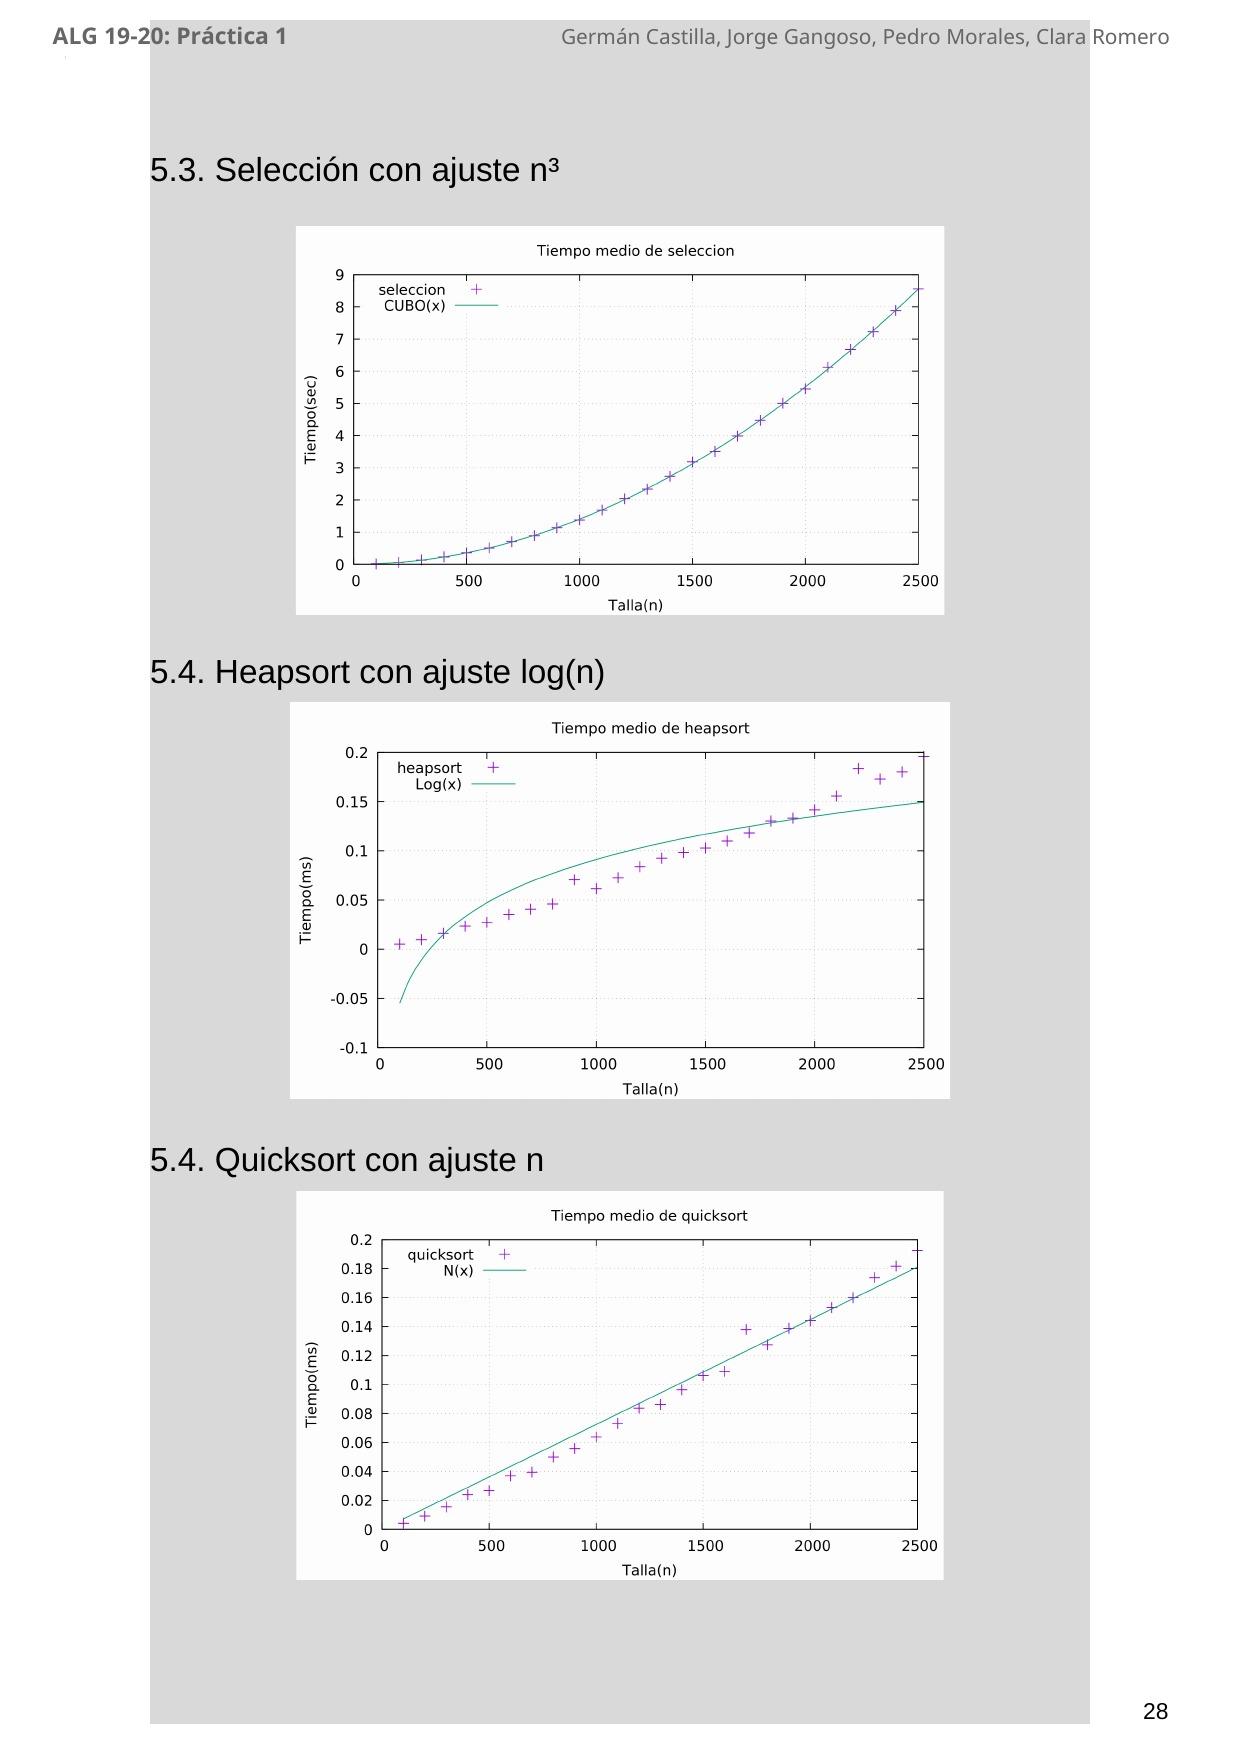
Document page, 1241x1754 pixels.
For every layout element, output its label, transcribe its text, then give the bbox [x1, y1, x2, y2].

picture [296, 1191, 944, 1580]
picture [290, 702, 951, 1099]
subtitle 5.4. Heapsort con ajuste log(n) [150, 652, 1090, 690]
picture [295, 226, 945, 615]
subtitle 5.4. Quicksort con ajuste n [150, 1140, 1090, 1178]
subtitle 5.3. Selección con ajuste n³ [150, 150, 1090, 188]
